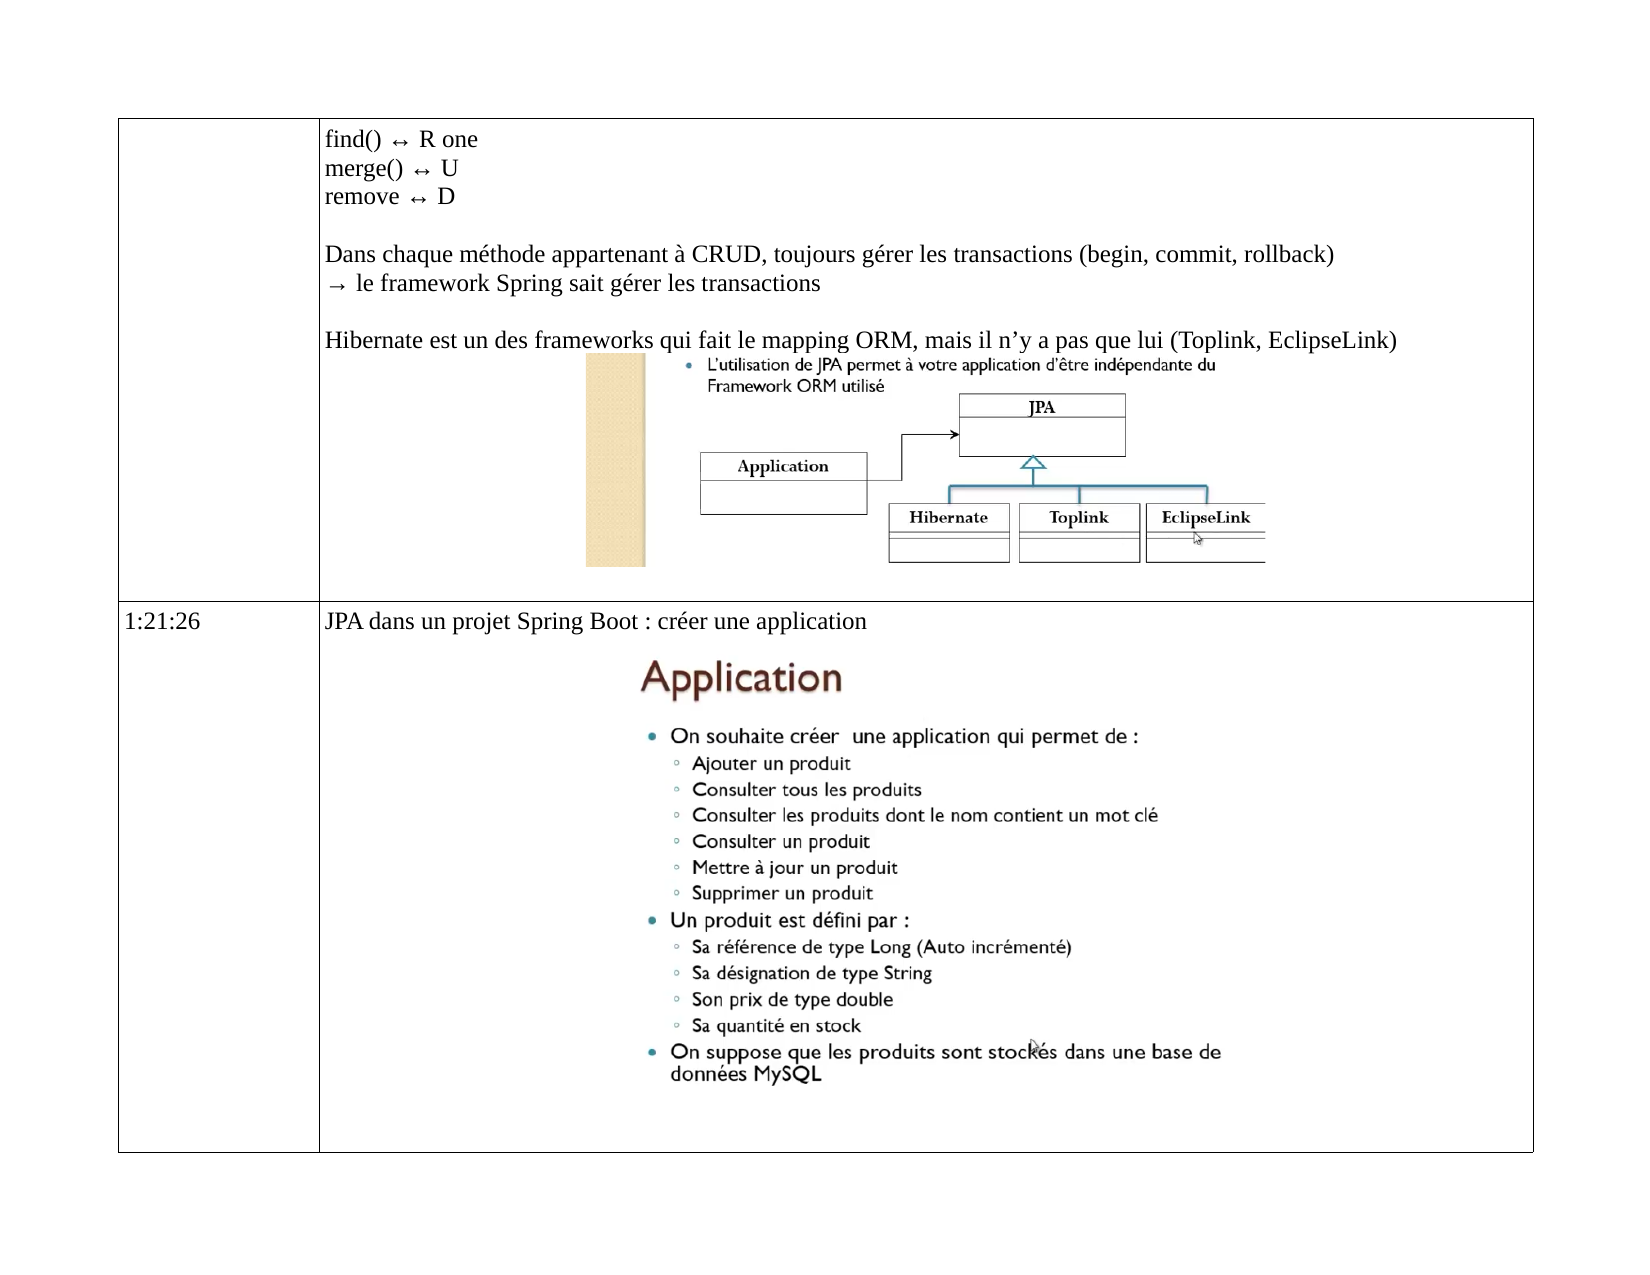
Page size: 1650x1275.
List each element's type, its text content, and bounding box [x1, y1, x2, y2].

table_cell [119, 119, 319, 601]
table_cell 1:21:26 [119, 602, 319, 1152]
picture [612, 635, 1240, 1117]
picture [585, 353, 1266, 567]
table_cell JPA dans un projet Spring Boot : créer une application [320, 602, 1533, 1152]
table_cell find() ↔ R one merge() ↔ U remove ↔ D Dans chaque méthode appartenant à CRUD, toujours gérer les transactions (begin, commit, rollback) → le framework Spring sait gérer les transactions Hibernate est un des frameworks qui fait le mapping ORM, mais il n’y a pas que lui (Toplink, EclipseLink) [320, 119, 1533, 601]
